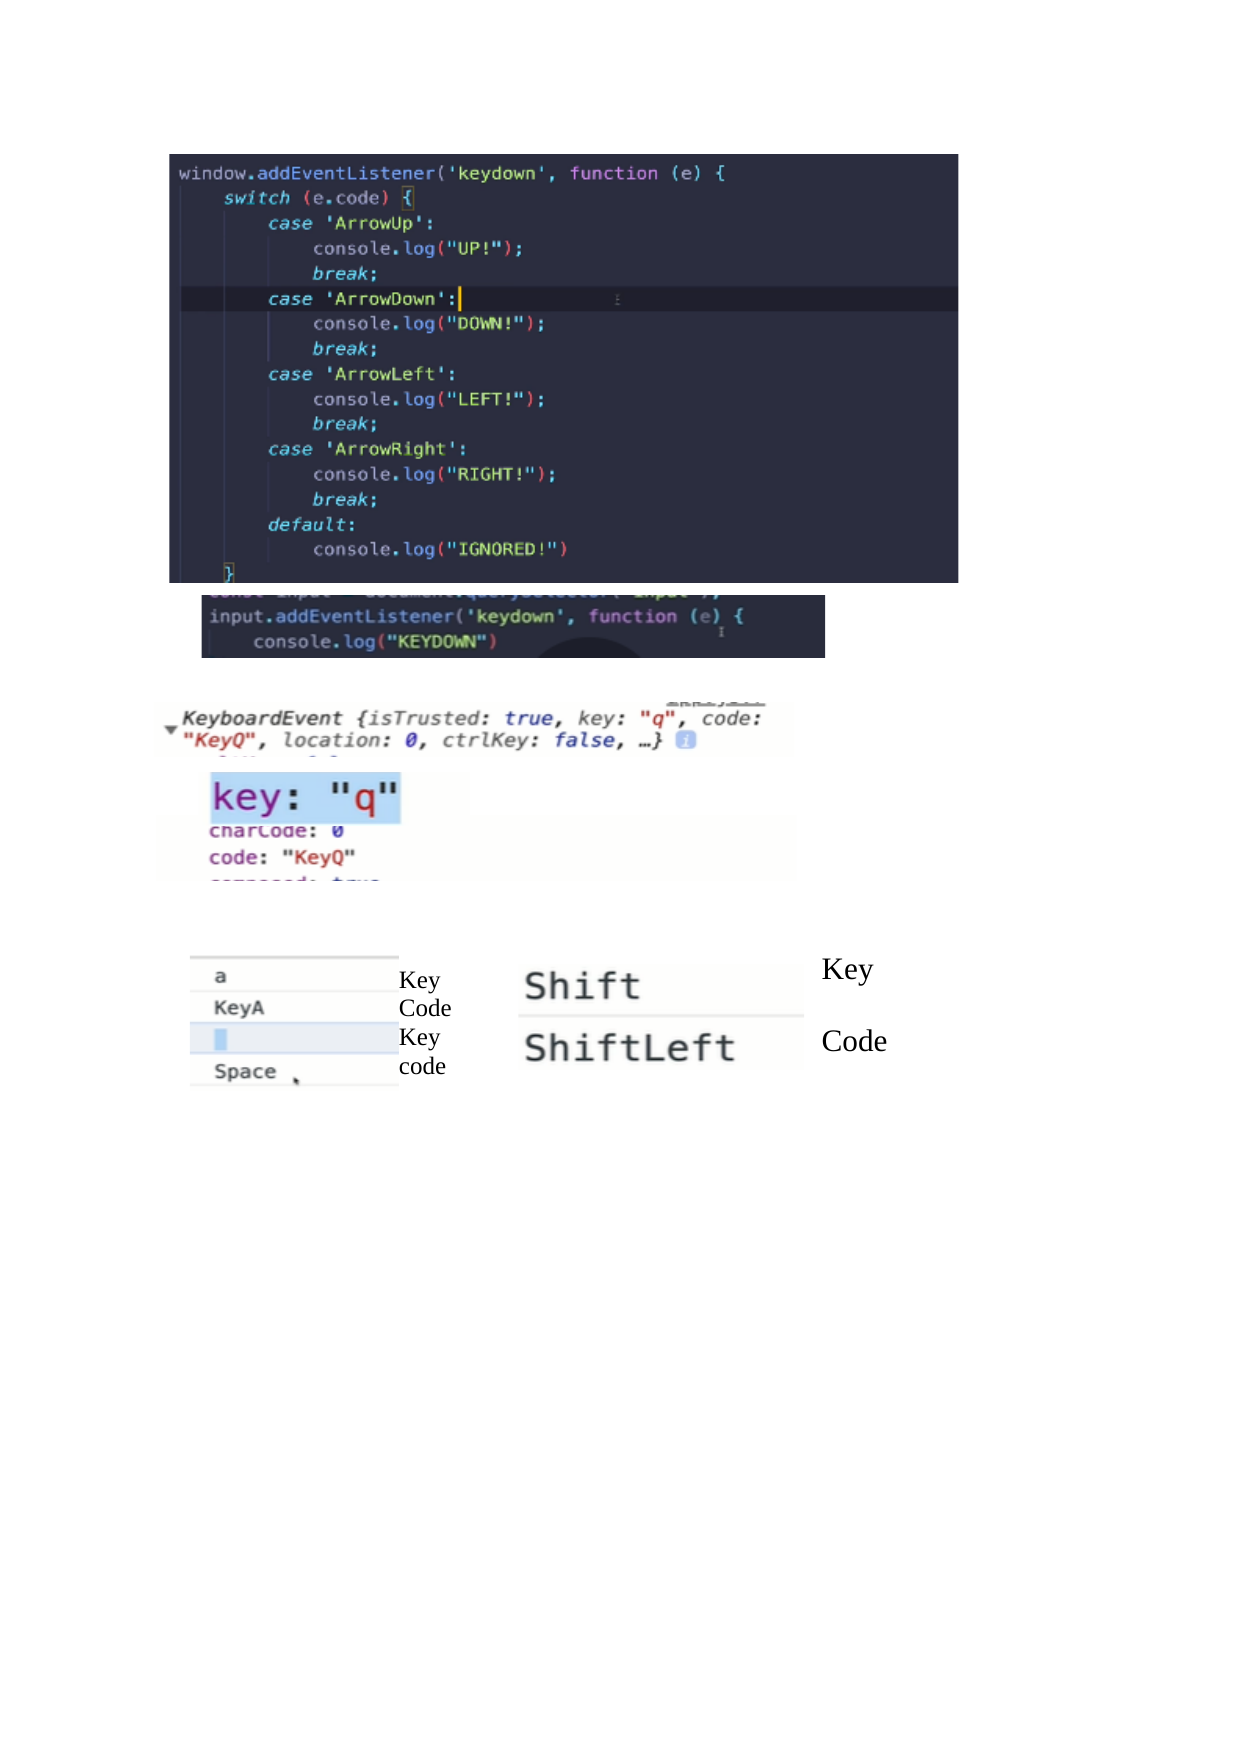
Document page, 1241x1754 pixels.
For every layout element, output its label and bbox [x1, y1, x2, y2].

picture [189, 955, 399, 1091]
picture [201, 595, 826, 658]
picture [518, 964, 805, 1070]
picture [153, 702, 795, 757]
picture [169, 154, 959, 583]
picture [156, 772, 797, 881]
